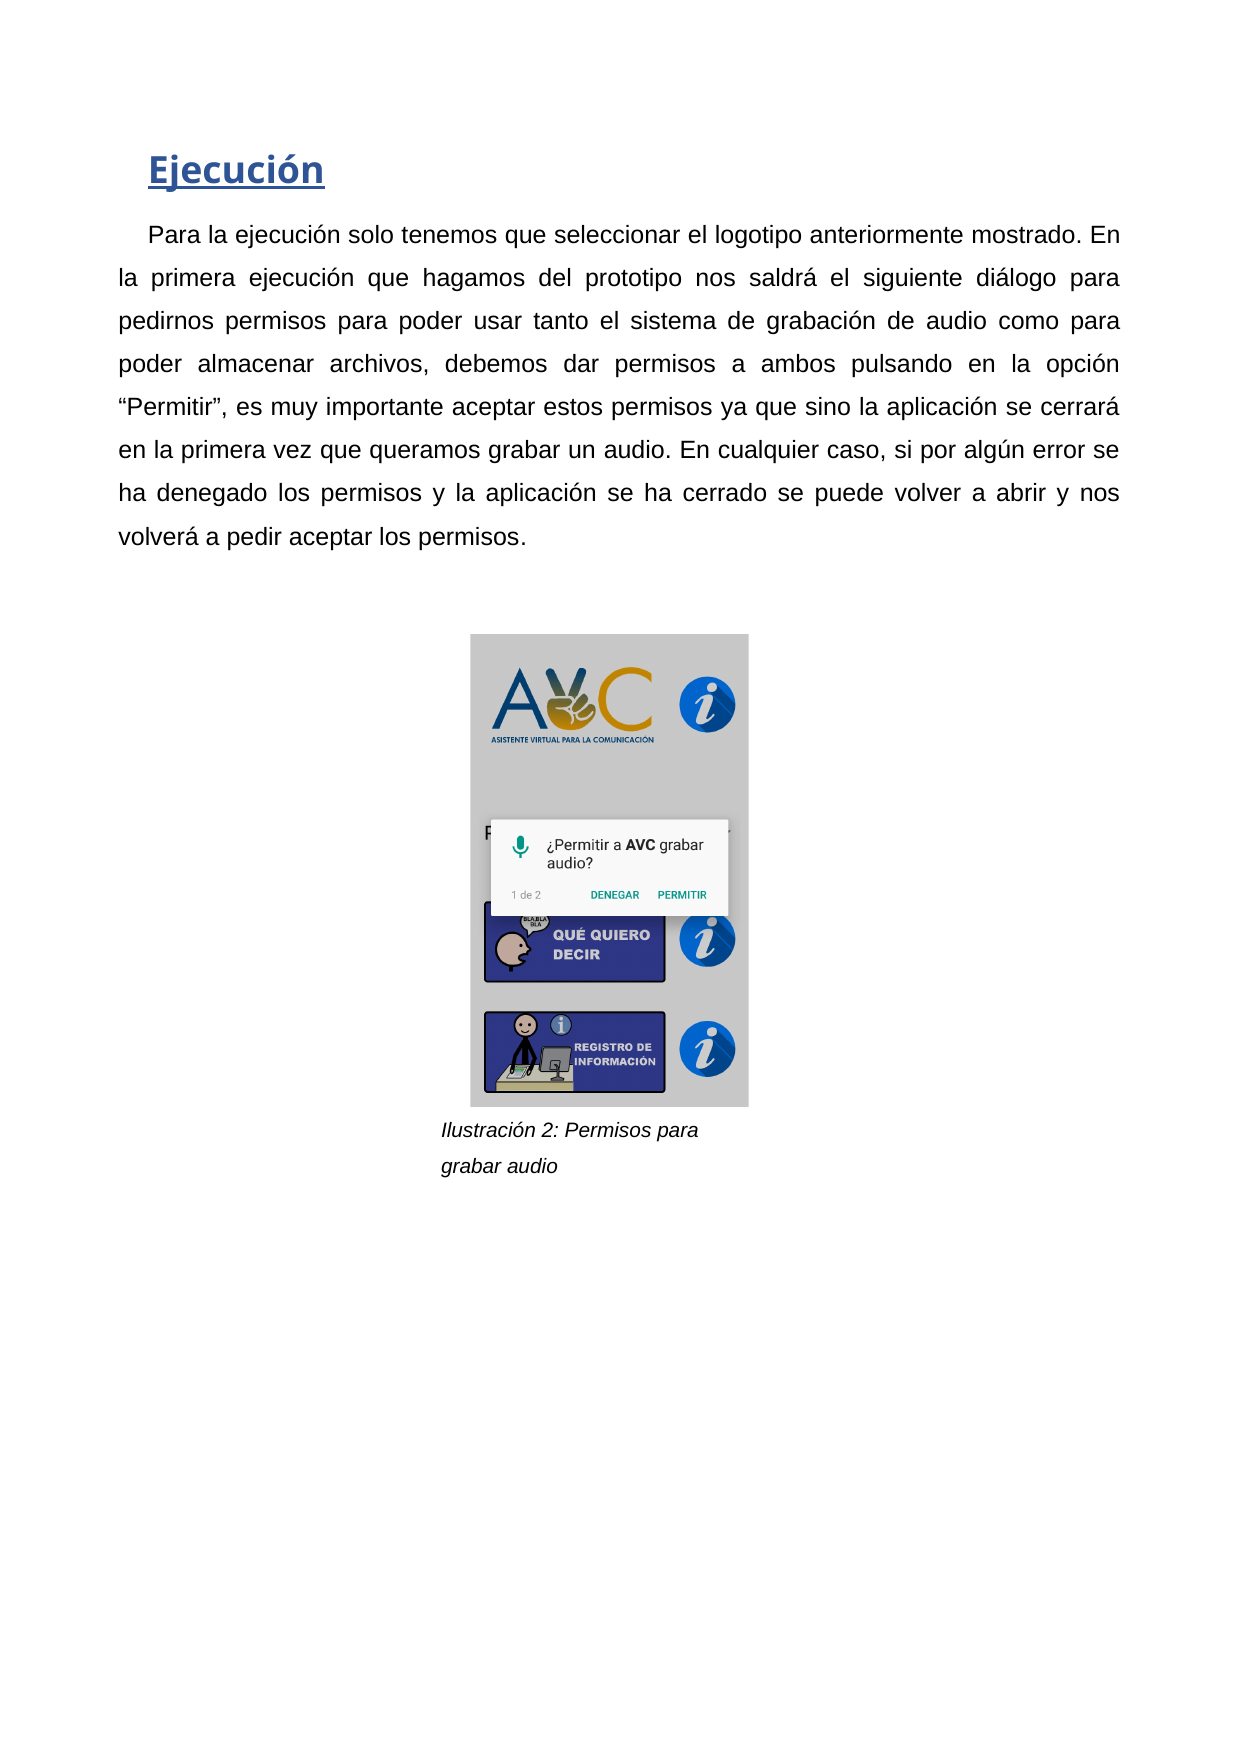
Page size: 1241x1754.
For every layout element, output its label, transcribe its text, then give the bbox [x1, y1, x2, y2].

text Ilustración 2: Permisos para grabar audio [441, 615, 759, 1178]
text [441, 1178, 759, 1223]
subtitle Ejecución [118, 143, 1122, 194]
text Para la ejecución solo tenemos que seleccionar el logotipo anteriormente mostrado. En la primera ejecución que hagamos del prototipo nos saldrá el siguiente diálogo para pedirnos permisos para poder usar tanto el sistema de grabación de audio como para poder almacenar archivos, debemos dar permisos a ambos pulsando en la opción “Permitir”, es muy importante aceptar estos permisos ya que sino la aplicación se cerrará en la primera vez que queramos grabar un audio. En cualquier caso, si por algún error se ha denegado los permisos y la aplicación se ha cerrado se puede volver a abrir y nos volverá a pedir aceptar los permisos. [118, 220, 1122, 550]
